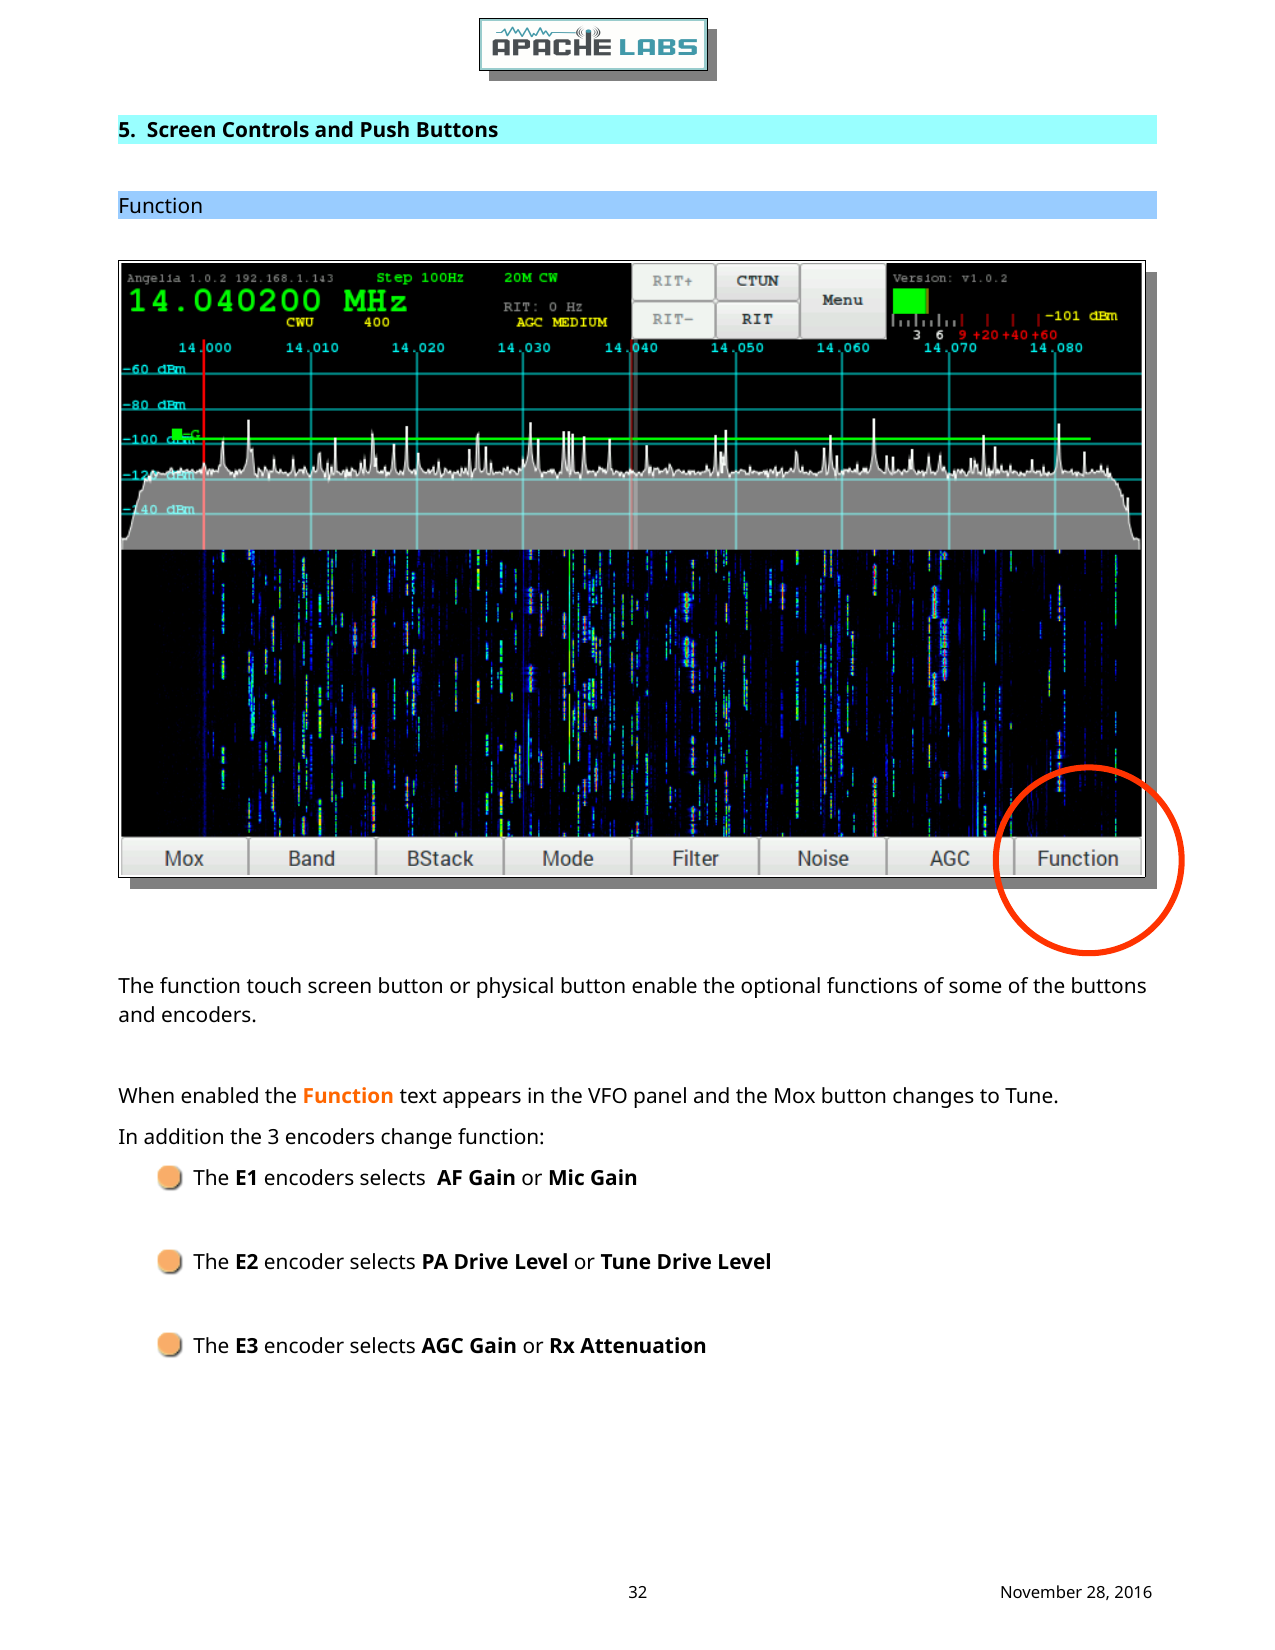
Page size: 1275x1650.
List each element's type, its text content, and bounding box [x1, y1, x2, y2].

picture [121, 263, 1142, 875]
list The E3 encoder selects AGC Gain or Rx Attenuation [156, 1331, 1157, 1361]
picture [156, 1248, 185, 1277]
subtitle 5. Screen Controls and Push Buttons [498, 115, 1157, 144]
picture [482, 21, 704, 68]
picture [156, 1331, 185, 1360]
picture [999, 771, 1142, 875]
list The E1 encoders selects AF Gain or Mic Gain [156, 1163, 1157, 1194]
subtitle Function [118, 191, 1157, 219]
text In addition the 3 encoders change function: [118, 1122, 1157, 1151]
text When enabled the Function text appears in the VFO panel and the Mox button changes to Tune. [118, 1082, 1157, 1110]
text The function touch screen button or physical button enable the optional functions of some of the buttons and encoders. [118, 971, 1157, 1028]
picture [156, 1164, 185, 1193]
list The E2 encoder selects PA Drive Level or Tune Drive Level [156, 1247, 1157, 1277]
